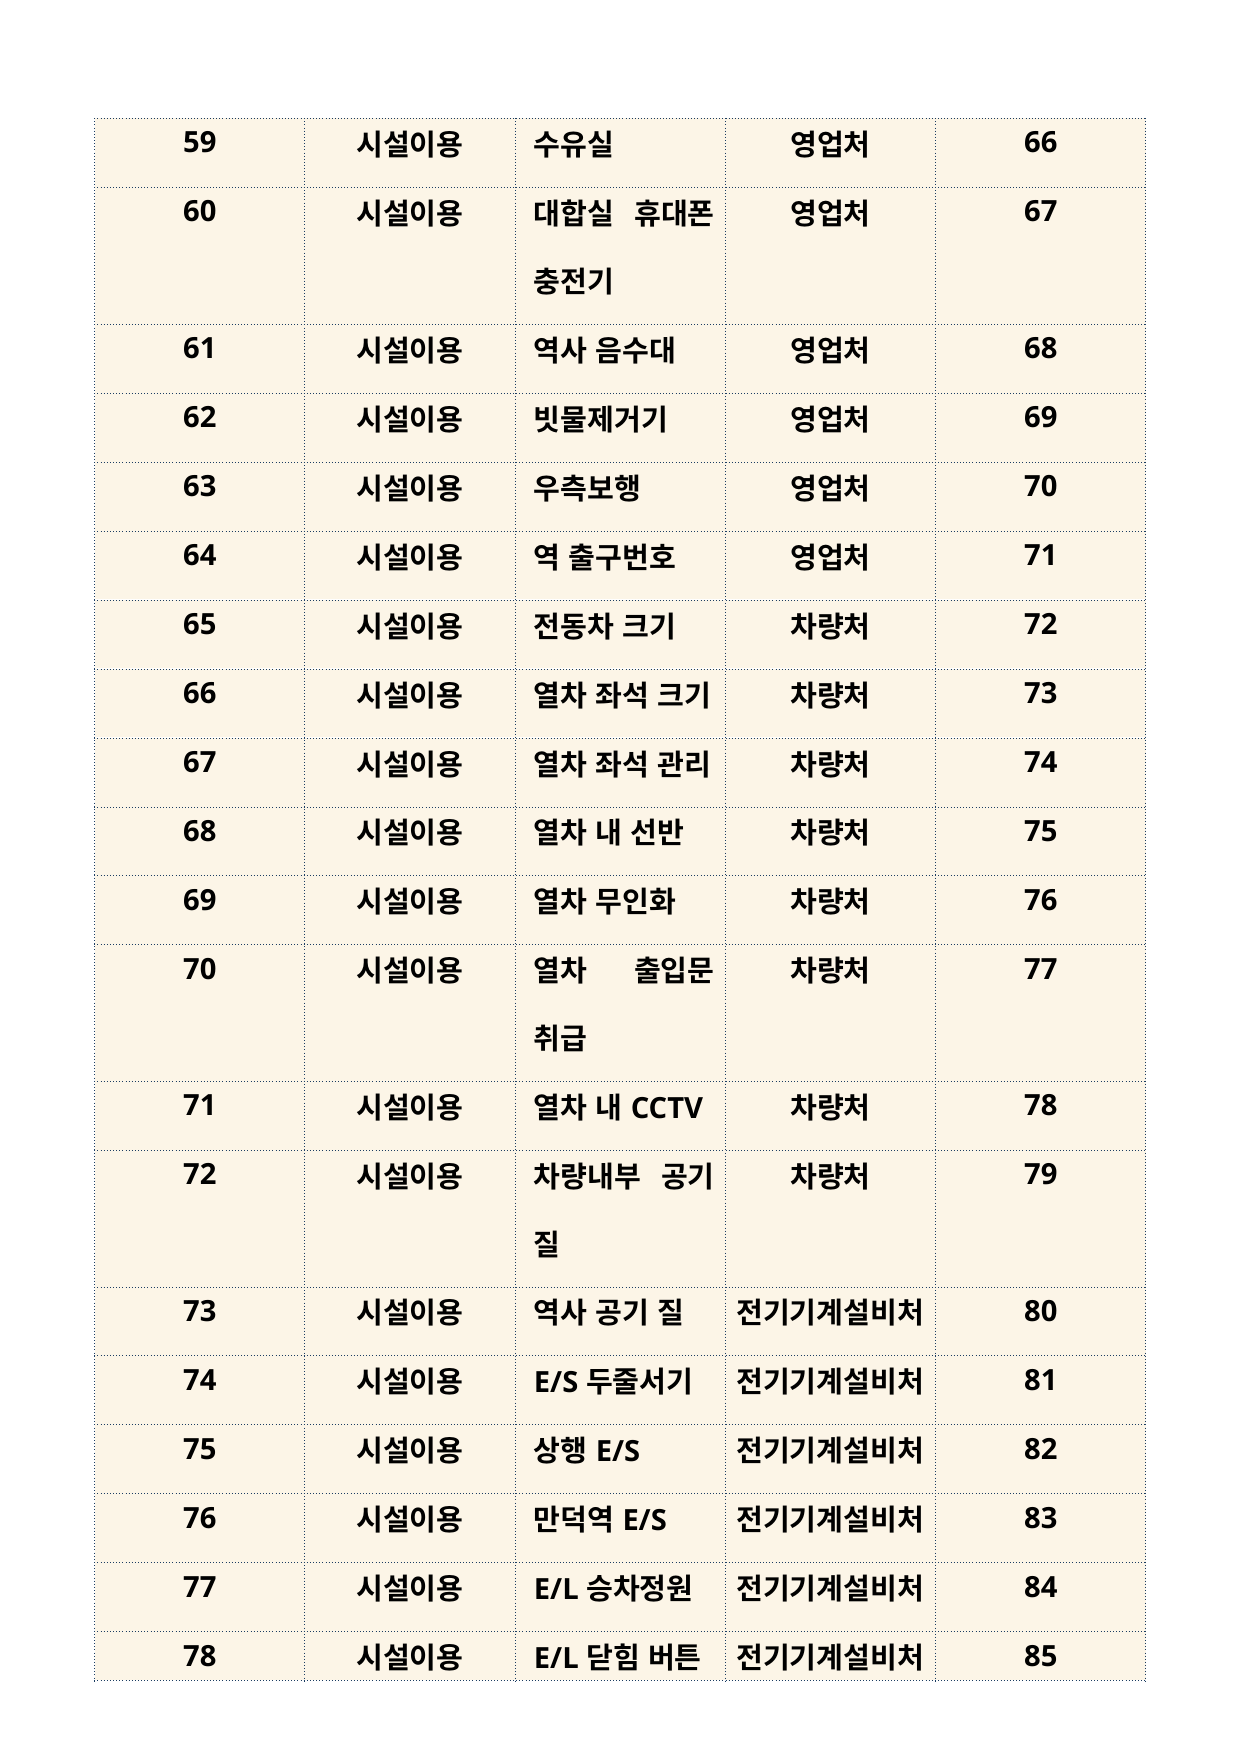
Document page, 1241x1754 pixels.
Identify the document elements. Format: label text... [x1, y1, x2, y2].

table_cell 영업처 [725, 531, 935, 599]
table_cell 67 [935, 187, 1146, 324]
table_cell 65 [95, 600, 305, 668]
table_cell 상행 E/S [515, 1424, 725, 1493]
table_cell 차량내부 공기 질 [515, 1150, 725, 1286]
table_cell 역사 공기 질 [515, 1286, 725, 1355]
table_cell 시설이용 [305, 600, 515, 668]
table_cell 열차 내 CCTV [515, 1081, 725, 1150]
table_cell 시설이용 [305, 1355, 515, 1424]
table_cell 67 [95, 738, 305, 806]
table_cell 71 [935, 531, 1146, 599]
table_cell 70 [95, 944, 305, 1081]
table_cell 시설이용 [305, 806, 515, 875]
table_cell 전기기계설비처 [725, 1424, 935, 1493]
table_cell 열차 무인화 [515, 875, 725, 944]
table_cell 시설이용 [305, 393, 515, 462]
table_cell 69 [95, 875, 305, 944]
table_cell 76 [935, 875, 1146, 944]
table_cell 대합실 휴대폰 충전기 [515, 187, 725, 324]
table_cell 77 [95, 1562, 305, 1631]
table_cell 열차 좌석 관리 [515, 738, 725, 806]
table_cell 만덕역 E/S [515, 1493, 725, 1562]
table_cell 전기기계설비처 [725, 1355, 935, 1424]
table_cell 전기기계설비처 [725, 1631, 935, 1680]
table_cell 시설이용 [305, 1424, 515, 1493]
table_cell 역 출구번호 [515, 531, 725, 599]
table_cell 수유실 [515, 118, 725, 187]
table_cell 역사 음수대 [515, 324, 725, 393]
table_cell 열차 좌석 크기 [515, 669, 725, 737]
table_cell 차량처 [725, 600, 935, 668]
table_cell 시설이용 [305, 738, 515, 806]
table_cell 76 [95, 1493, 305, 1562]
table_cell 61 [95, 324, 305, 393]
table_cell 72 [935, 600, 1146, 668]
table_cell 전기기계설비처 [725, 1286, 935, 1355]
table_cell E/L 닫힘 버튼 [515, 1631, 725, 1680]
table_cell 차량처 [725, 738, 935, 806]
table_cell 시설이용 [305, 324, 515, 393]
table_cell 73 [95, 1286, 305, 1355]
table_cell 81 [935, 1355, 1146, 1424]
table_cell 84 [935, 1562, 1146, 1631]
table_cell 열차 내 선반 [515, 806, 725, 875]
table_cell 시설이용 [305, 118, 515, 187]
table_cell 63 [95, 462, 305, 531]
table_cell 70 [935, 462, 1146, 531]
table_cell 66 [935, 118, 1146, 187]
table_cell 빗물제거기 [515, 393, 725, 462]
table_cell 62 [95, 393, 305, 462]
table_cell 시설이용 [305, 1562, 515, 1631]
table_cell 75 [95, 1424, 305, 1493]
table_cell 77 [935, 944, 1146, 1081]
table_cell 차량처 [725, 669, 935, 737]
table_cell 시설이용 [305, 944, 515, 1081]
table_cell 60 [95, 187, 305, 324]
table_cell E/L 승차정원 [515, 1562, 725, 1631]
table_cell 시설이용 [305, 1150, 515, 1286]
table_cell 차량처 [725, 944, 935, 1081]
table_cell 75 [935, 806, 1146, 875]
table_cell 74 [95, 1355, 305, 1424]
table_cell 우측보행 [515, 462, 725, 531]
table_cell 68 [95, 806, 305, 875]
table_cell 80 [935, 1286, 1146, 1355]
table_cell 영업처 [725, 324, 935, 393]
table_cell 66 [95, 669, 305, 737]
table_cell 시설이용 [305, 1631, 515, 1680]
table_cell 전기기계설비처 [725, 1562, 935, 1631]
table_cell 78 [935, 1081, 1146, 1150]
table_cell 열차 출입문 취급 [515, 944, 725, 1081]
table_cell 전동차 크기 [515, 600, 725, 668]
table_cell 69 [935, 393, 1146, 462]
table_cell 시설이용 [305, 669, 515, 737]
table_cell 시설이용 [305, 1493, 515, 1562]
table_cell 차량처 [725, 1150, 935, 1286]
table_cell 시설이용 [305, 1286, 515, 1355]
table_cell 79 [935, 1150, 1146, 1286]
table_cell 68 [935, 324, 1146, 393]
table_cell 영업처 [725, 462, 935, 531]
table_cell 시설이용 [305, 462, 515, 531]
table_cell 차량처 [725, 1081, 935, 1150]
table_cell 시설이용 [305, 531, 515, 599]
table_cell 64 [95, 531, 305, 599]
table_cell 전기기계설비처 [725, 1493, 935, 1562]
table_cell 차량처 [725, 806, 935, 875]
table_cell 74 [935, 738, 1146, 806]
table_cell 시설이용 [305, 187, 515, 324]
table_cell 78 [95, 1631, 305, 1680]
table_cell 83 [935, 1493, 1146, 1562]
table_cell 73 [935, 669, 1146, 737]
table_cell 영업처 [725, 118, 935, 187]
table_cell 72 [95, 1150, 305, 1286]
table_cell 59 [95, 118, 305, 187]
table_cell 영업처 [725, 187, 935, 324]
table_cell 차량처 [725, 875, 935, 944]
table_cell 85 [935, 1631, 1146, 1680]
table_cell 시설이용 [305, 1081, 515, 1150]
table_cell 영업처 [725, 393, 935, 462]
table_cell 71 [95, 1081, 305, 1150]
table_cell E/S 두줄서기 [515, 1355, 725, 1424]
table_cell 82 [935, 1424, 1146, 1493]
table_cell 시설이용 [305, 875, 515, 944]
